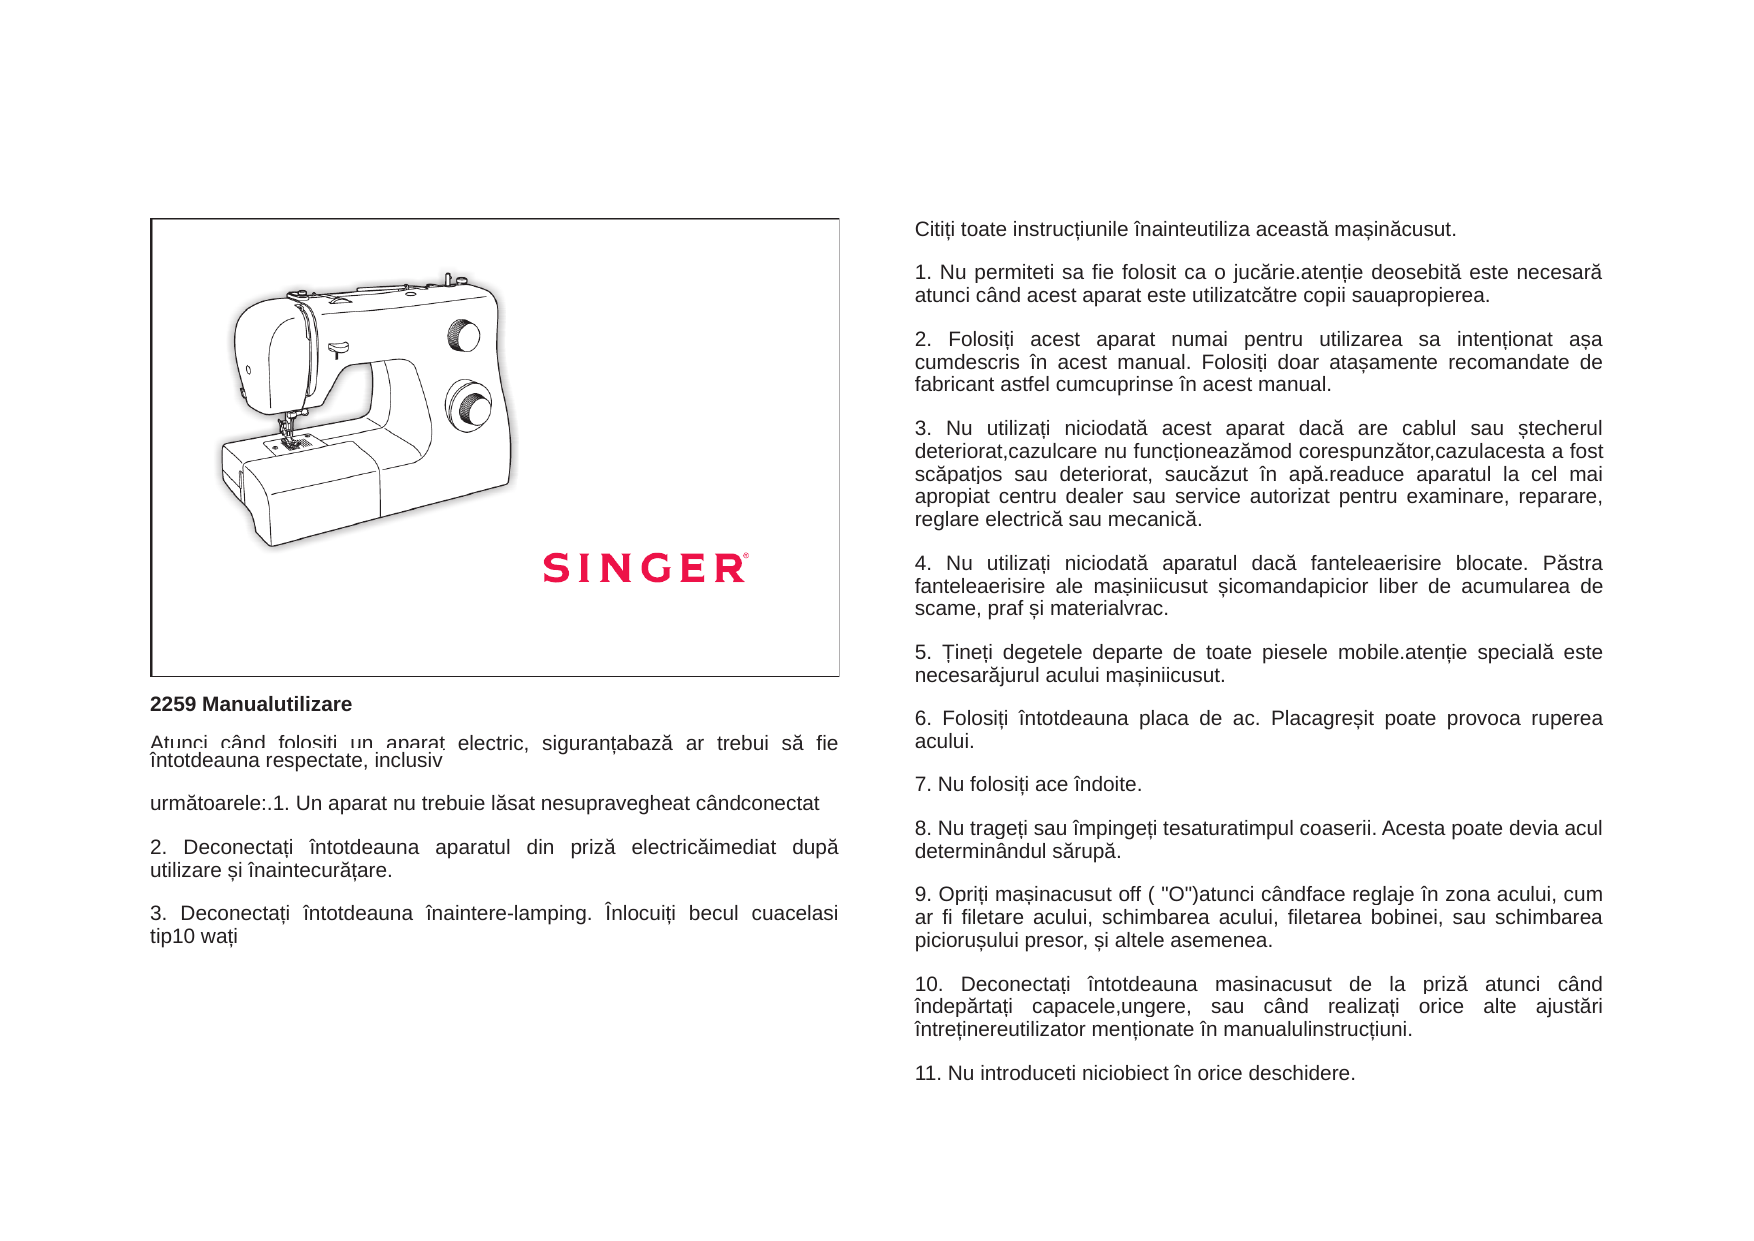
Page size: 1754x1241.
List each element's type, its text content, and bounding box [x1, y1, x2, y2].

text 9. Opriți mașinacusut off ( "O")atunci cândface reglaje în zona acului, cum ar fi filetare acului, schimbarea acului, filetarea bobinei, sau schimbarea piciorușului presor, și altele asemenea. [914, 884, 1604, 952]
text 7. Nu folosiți ace îndoite. [914, 774, 1604, 796]
text 8. Nu trageți sau împingeți tesaturatimpul coaserii. Acesta poate devia acul determinândul sărupă. [914, 817, 1604, 863]
text 2. Deconectați întotdeauna aparatul din priză electricăimediat după utilizare și înaintecurățare. [150, 836, 839, 882]
text Citiți toate instrucțiunile înainteutiliza această mașinăcusut. [914, 218, 1604, 241]
text 2259 Manualutilizare [150, 697, 839, 715]
text 3. Nu utilizați niciodată acest aparat dacă are cablul sau ștecherul deteriorat,cazulcare nu funcționeazămod corespunzător,cazulacesta a fost scăpatjos sau deteriorat, saucăzut în apă.readuce aparatul la cel mai apropiat centru dealer sau service autorizat pentru examinare, reparare, reglare electrică sau mecanică. [914, 417, 1604, 531]
text următoarele:.1. Un aparat nu trebuie lăsat nesupravegheat cândconectat [150, 793, 839, 815]
text 1. Nu permiteti sa fie folosit ca o jucărie.atenție deosebită este necesară atunci când acest aparat este utilizatcătre copii sauapropierea. [914, 262, 1604, 307]
text 4. Nu utilizați niciodată aparatul dacă fanteleaerisire blocate. Păstra fanteleaerisire ale mașiniicusut șicomandapicior liber de acumularea de scame, praf și materialvrac. [914, 552, 1604, 620]
text 5. Țineți degetele departe de toate piesele mobile.atenție specială este necesarăjurul acului mașiniicusut. [914, 641, 1604, 687]
text 2. Folosiți acest aparat numai pentru utilizarea sa intenționat așa cumdescris în acest manual. Folosiți doar atașamente recomandate de fabricant astfel cumcuprinse în acest manual. [914, 328, 1604, 396]
text 6. Folosiți întotdeauna placa de ac. Placagreșit poate provoca ruperea acului. [914, 707, 1604, 753]
text Atunci când folosiți un aparat electric, siguranțabază ar trebui să fie întotdeauna respectate, inclusiv [150, 736, 839, 772]
text 3. Deconectați întotdeauna înaintere-lamping. Înlocuiți becul cuacelasi tip10 wați [150, 903, 839, 948]
picture [150, 218, 840, 677]
text 11. Nu introduceti niciobiect în orice deschidere. [914, 1062, 1604, 1085]
text 10. Deconectați întotdeauna masinacusut de la priză atunci când îndepărtați capacele,ungere, sau când realizați orice alte ajustări întreținereutilizator menționate în manualulinstrucțiuni. [914, 973, 1604, 1041]
